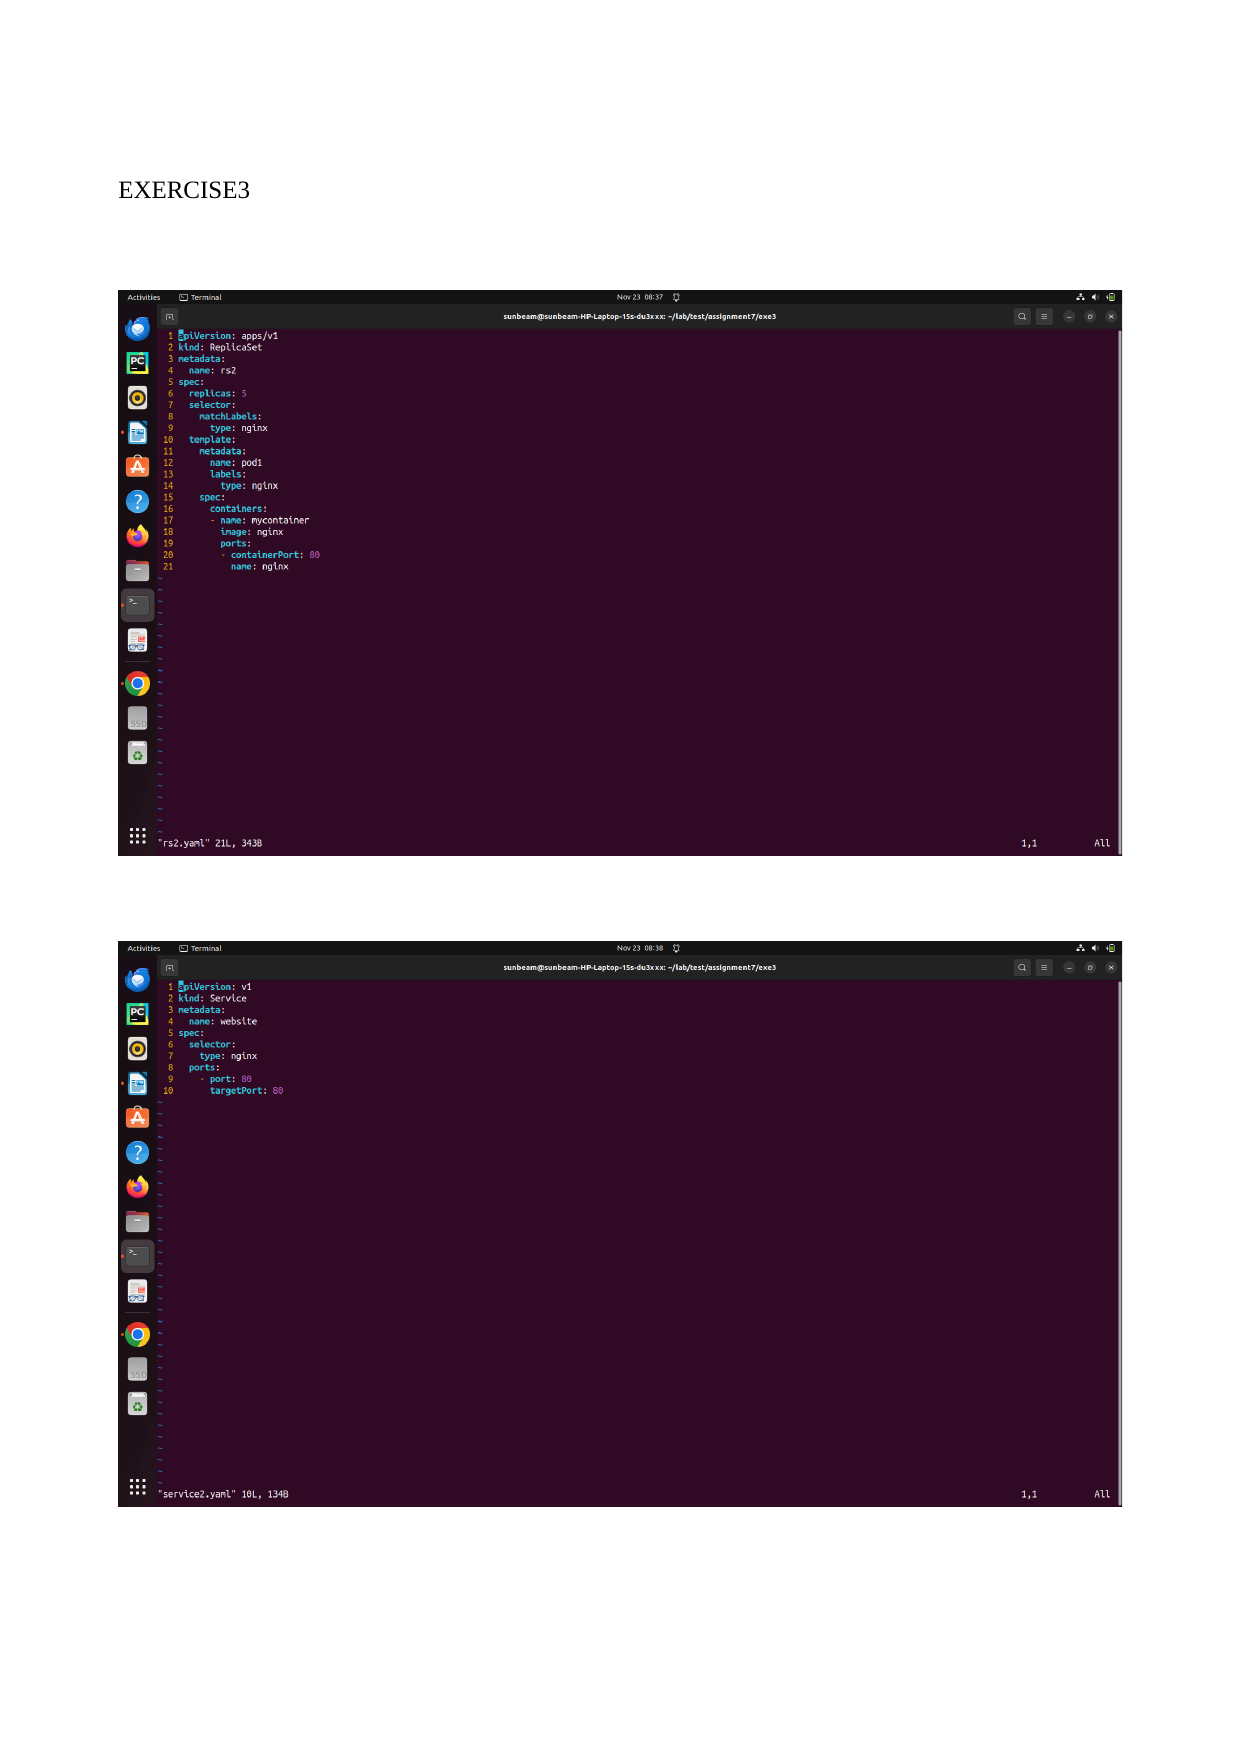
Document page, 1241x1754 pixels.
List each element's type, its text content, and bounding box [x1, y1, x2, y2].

picture [118, 290, 1123, 856]
picture [118, 941, 1123, 1507]
text EXERCISE3 [118, 176, 1122, 204]
